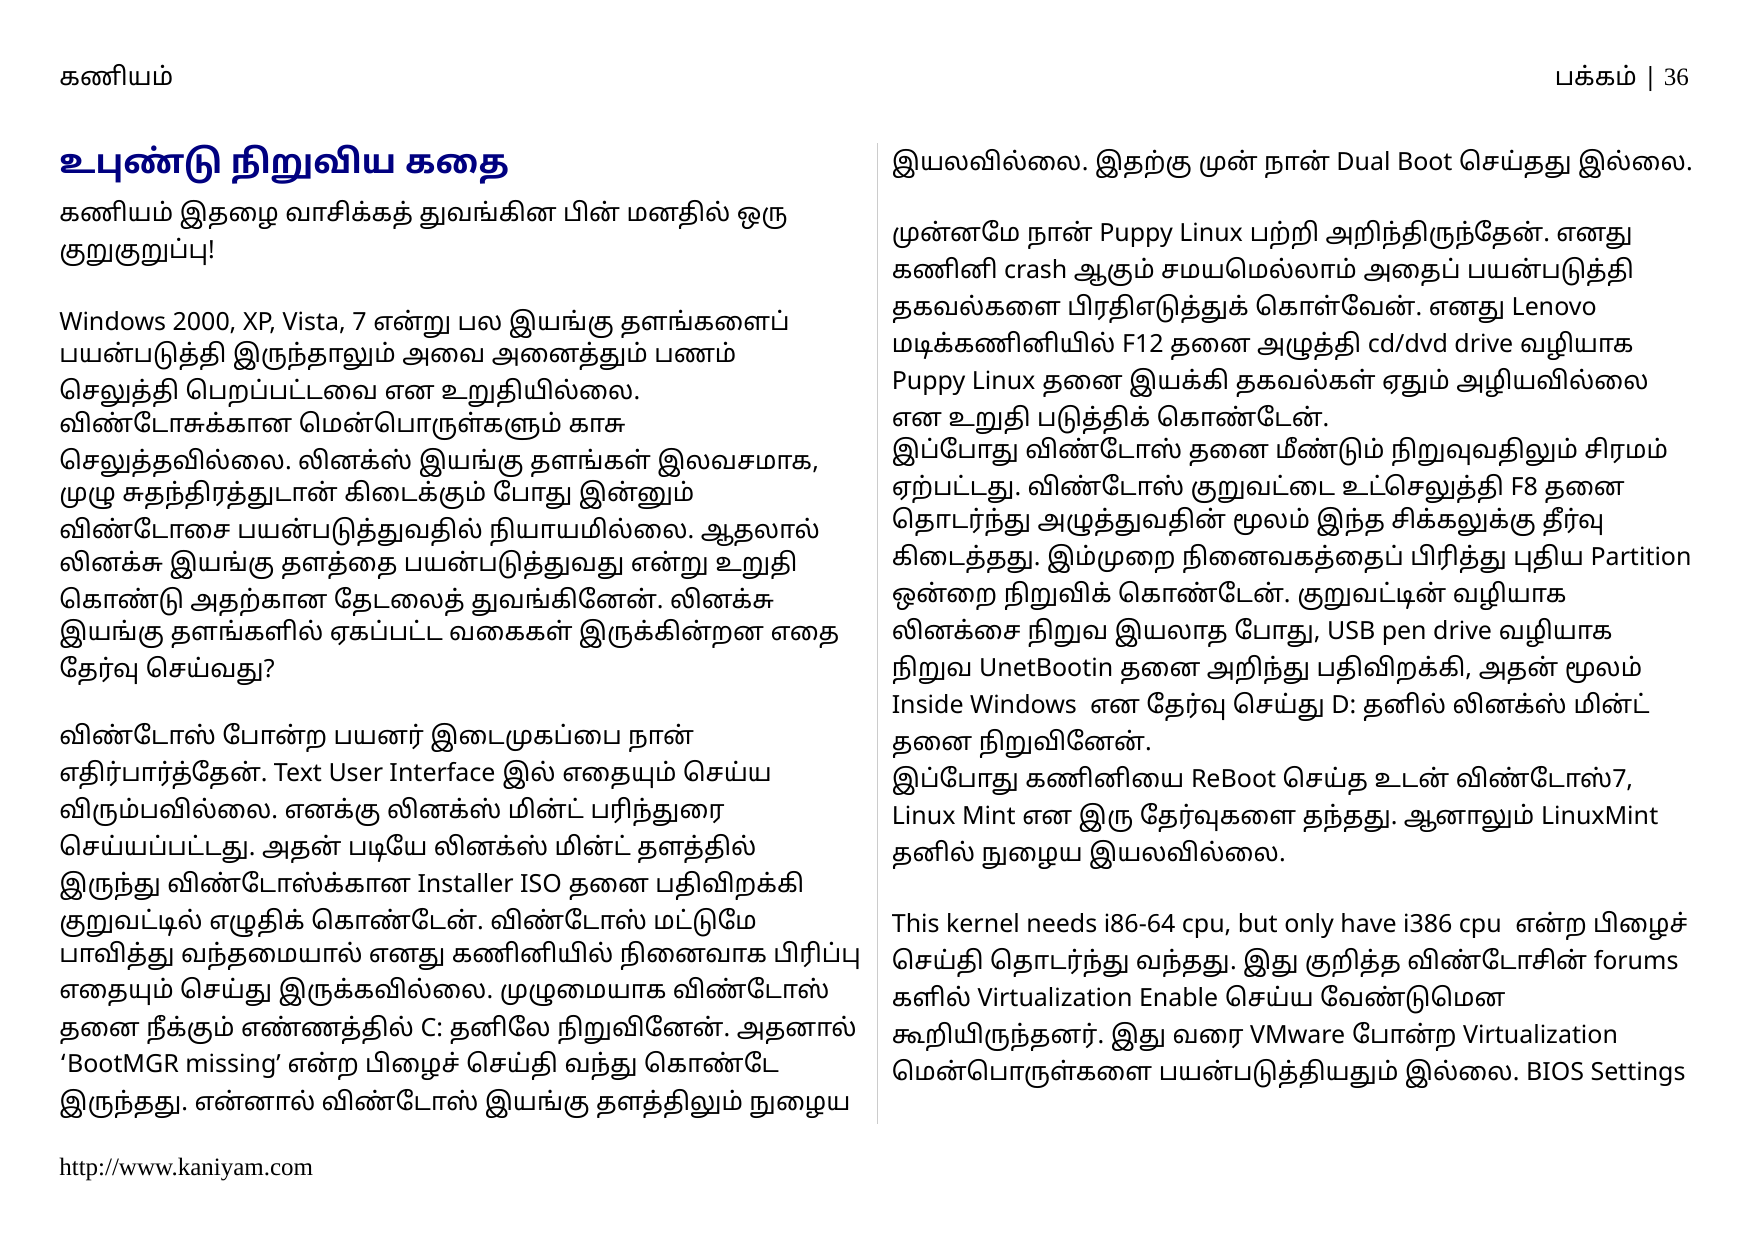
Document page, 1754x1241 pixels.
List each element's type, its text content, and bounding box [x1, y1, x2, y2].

text விண்டோஸ் போன்ற பயனர் இடைமுகப்பை நான் எதிர்பார்த்தேன். Text User Interface இல் எதையும் செய்ய விரும்பவில்லை. எனக்கு லினக்ஸ் மின்ட் பரிந்துரை செய்யப்பட்டது. அதன் படியே லினக்ஸ் மின்ட் தளத்தில் இருந்து விண்டோஸ்க்கான Installer ISO தனை பதிவிறக்கி குறுவட்டில் எழுதிக் கொண்டேன். விண்டோஸ் மட்டுமே பாவித்து வந்தமையால் எனது கணினியில் நினைவாக பிரிப்பு எதையும் செய்து இருக்கவில்லை. முழுமையாக விண்டோஸ் தனை நீக்கும் எண்ணத்தில் C: தனிலே நிறுவினேன். அதனால் ‘BootMGR missing’ என்ற பிழைச் செய்தி வந்து கொண்டே இருந்தது. என்னால் விண்டோஸ் இயங்கு தளத்திலும் நுழைய [59, 722, 862, 1120]
subtitle உபுண்டு நிறுவிய கதை [59, 143, 862, 187]
text முன்னமே நான் Puppy Linux பற்றி அறிந்திருந்தேன். எனது கணினி crash ஆகும் சமயமெல்லாம் அதைப் பயன்படுத்தி தகவல்களை பிரதிஎடுத்துக் கொள்வேன். எனது Lenovo மடிக்கணினியில் F12 தனை அழுத்தி cd/dvd drive வழியாக Puppy Linux தனை இயக்கி தகவல்கள் ஏதும் அழியவில்லை என உறுதி படுத்திக் கொண்டேன். [892, 214, 1695, 436]
text இயலவில்லை. இதற்கு முன் நான் Dual Boot செய்தது இல்லை. [892, 143, 1695, 181]
text Windows 2000, XP, Vista, 7 என்று பல இயங்கு தளங்களைப் பயன்படுத்தி இருந்தாலும் அவை அனைத்தும் பணம் செலுத்தி பெறப்பட்டவை என உறுதியில்லை. விண்டோசுக்கான மென்பொருள்களும் காசு செலுத்தவில்லை. லினக்ஸ் இயங்கு தளங்கள் இலவசமாக, முழு சுதந்திரத்துடான் கிடைக்கும் போது இன்னும் விண்டோசை பயன்படுத்துவதில் நியாயமில்லை. ஆதலால் லினக்சு இயங்கு தளத்தை பயன்படுத்துவது என்று உறுதி கொண்டு அதற்கான தேடலைத் துவங்கினேன். லினக்சு இயங்கு தளங்களில் ஏகப்பட்ட வகைகள் இருக்கின்றன எதை தேர்வு செய்வது? [59, 303, 862, 688]
text This kernel needs i86-64 cpu, but only have i386 cpu என்ற பிழைச் செய்தி தொடர்ந்து வந்தது. இது குறித்த விண்டோசின் forums களில் Virtualization Enable செய்ய வேண்டுமென கூறியிருந்தனர். இது வரை VMware போன்ற Virtualization மென்பொருள்களை பயன்படுத்தியதும் இல்லை. BIOS Settings [892, 906, 1695, 1090]
text இப்போது விண்டோஸ் தனை மீண்டும் நிறுவுவதிலும் சிரமம் ஏற்பட்டது. விண்டோஸ் குறுவட்டை உட்செலுத்தி F8 தனை தொடர்ந்து அழுத்துவதின் மூலம் இந்த சிக்கலுக்கு தீர்வு கிடைத்தது. இம்முறை நினைவகத்தைப் பிரித்து புதிய Partition ஒன்றை நிறுவிக் கொண்டேன். குறுவட்டின் வழியாக லினக்சை நிறுவ இயலாத போது, USB pen drive வழியாக நிறுவ UnetBootin தனை அறிந்து பதிவிறக்கி, அதன் மூலம் Inside Windows என தேர்வு செய்து D: தனில் லினக்ஸ் மின்ட் தனை நிறுவினேன். [892, 436, 1695, 761]
text இப்போது கணினியை ReBoot செய்த உடன் விண்டோஸ்7, Linux Mint என இரு தேர்வுகளை தந்தது. ஆனாலும் LinuxMint தனில் நுழைய இயலவில்லை. [892, 761, 1695, 871]
text கணியம் இதழை வாசிக்கத் துவங்கின பின் மனதில் ஒரு குறுகுறுப்பு! [59, 199, 862, 269]
